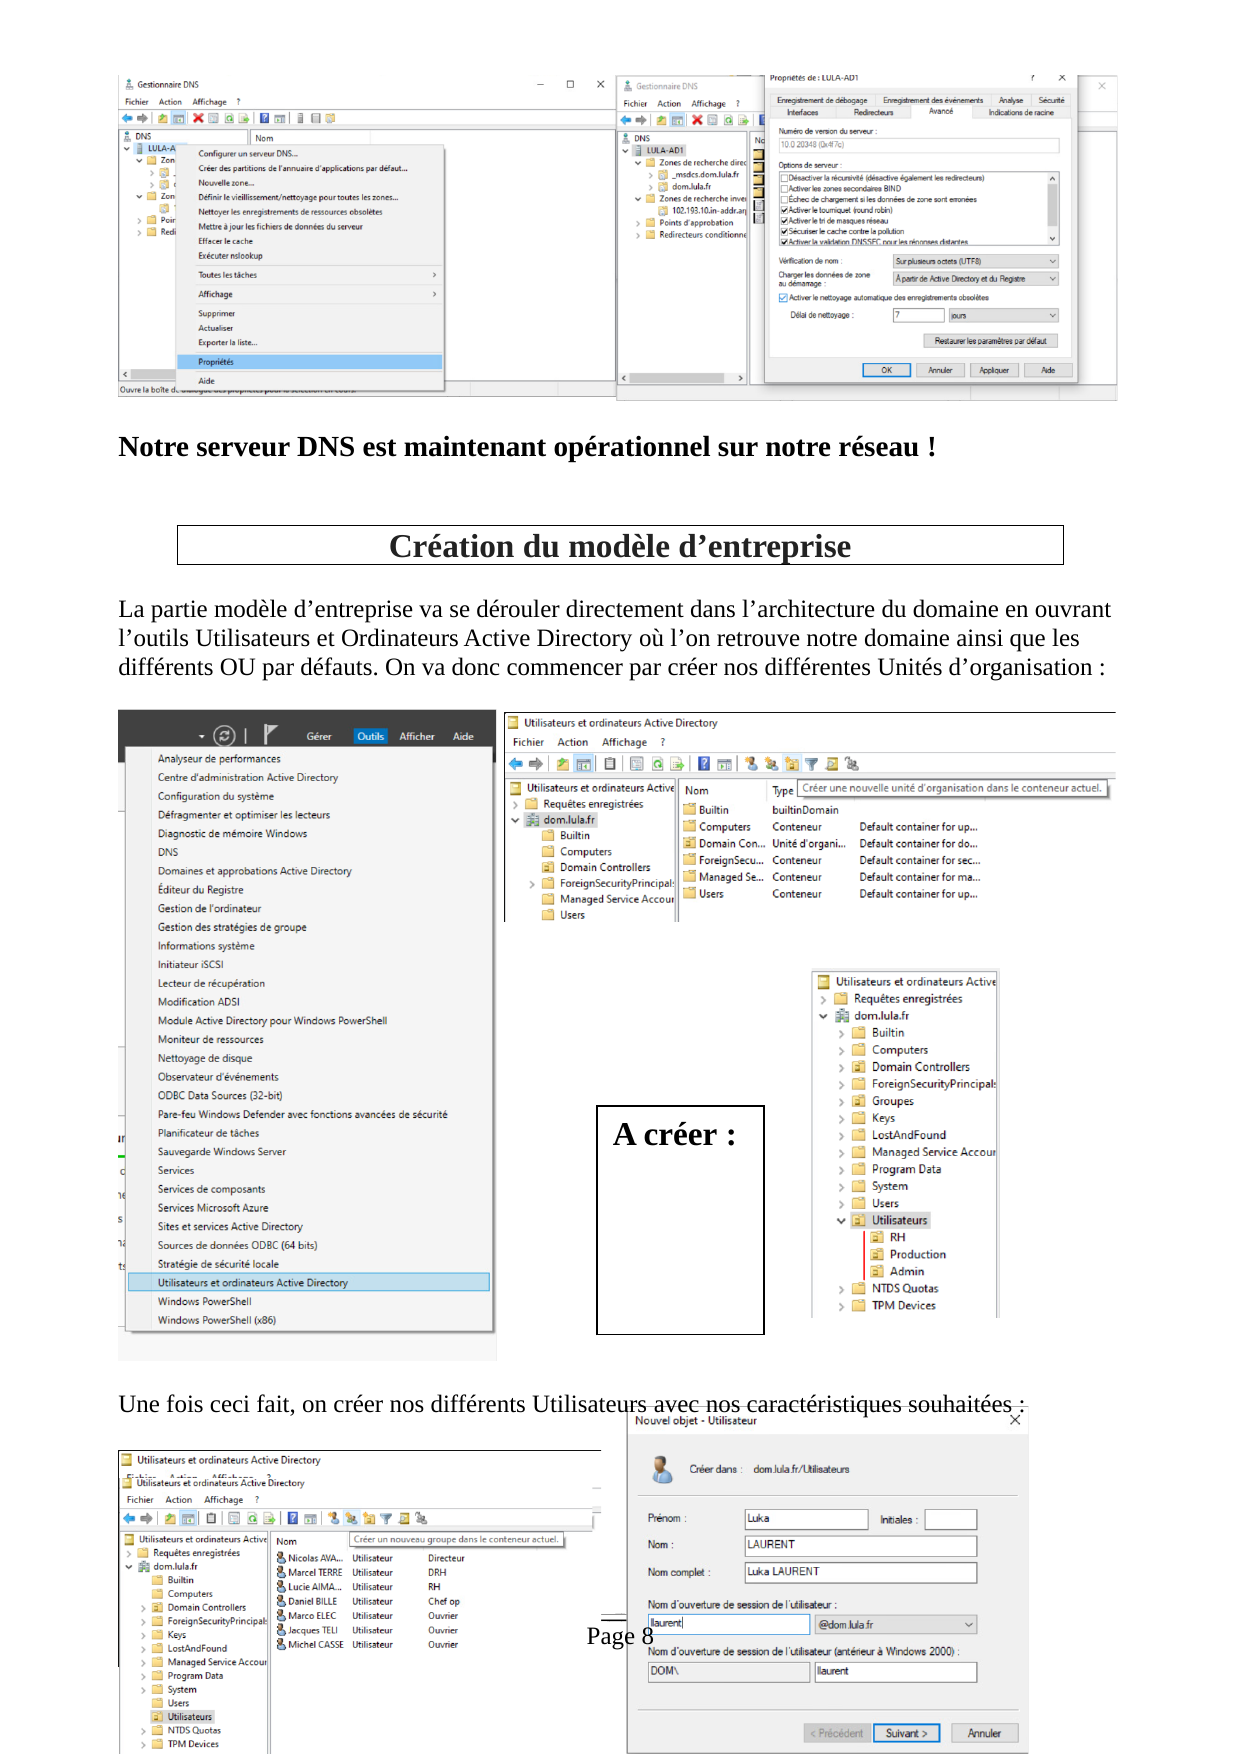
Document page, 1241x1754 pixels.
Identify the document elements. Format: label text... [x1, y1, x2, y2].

text A créer : [613, 1114, 748, 1152]
text La partie modèle d’entreprise va se dérouler directement dans l’architecture du domaine en ouvrant l’outils Utilisateurs et Ordinateurs Active Directory où l’on retrouve notre domaine ainsi que les différents OU par défauts. On va donc commencer par créer nos différentes Unités d’organisation : Une fois ceci fait, on créer nos différents Utilisateurs avec nos caractéristiques souhaitées : [118, 565, 1122, 1591]
table_header Création du modèle d’entreprise [178, 526, 1063, 564]
text Notre serveur DNS est maintenant opérationnel sur notre réseau ! [118, 75, 1122, 463]
